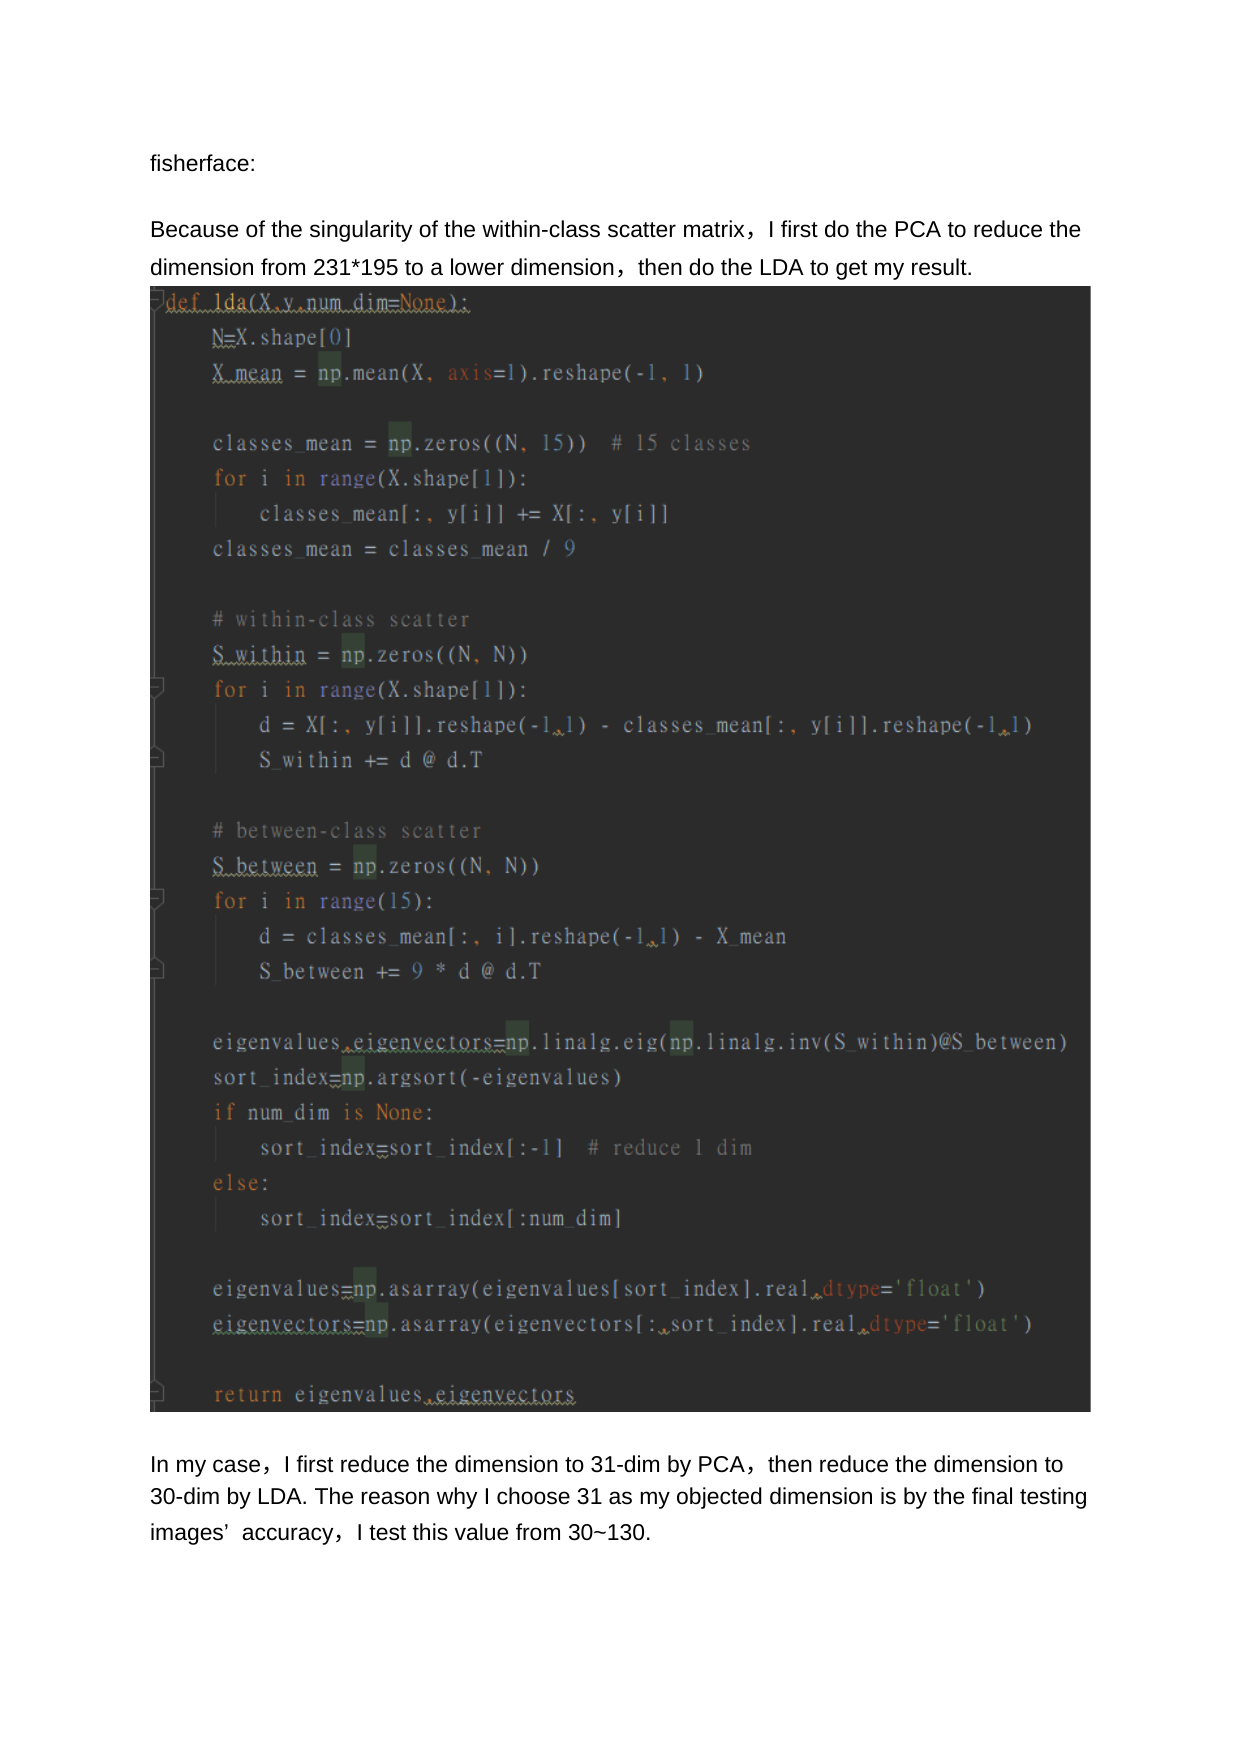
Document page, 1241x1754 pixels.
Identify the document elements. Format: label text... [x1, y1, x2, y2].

text Because of the singularity of the within-class scatter matrix，I first do the PCA to reduce the dimension from 231*195 to a lower dimension，then do the LDA to get my result. [150, 210, 1090, 282]
text fisherface: [150, 150, 1090, 176]
text In my case，I first reduce the dimension to 31-dim by PCA，then reduce the dimension to 30-dim by LDA. The reason why I choose 31 as my objected dimension is by the final testing images’ accuracy，I test this value from 30~130. [150, 1446, 1090, 1547]
